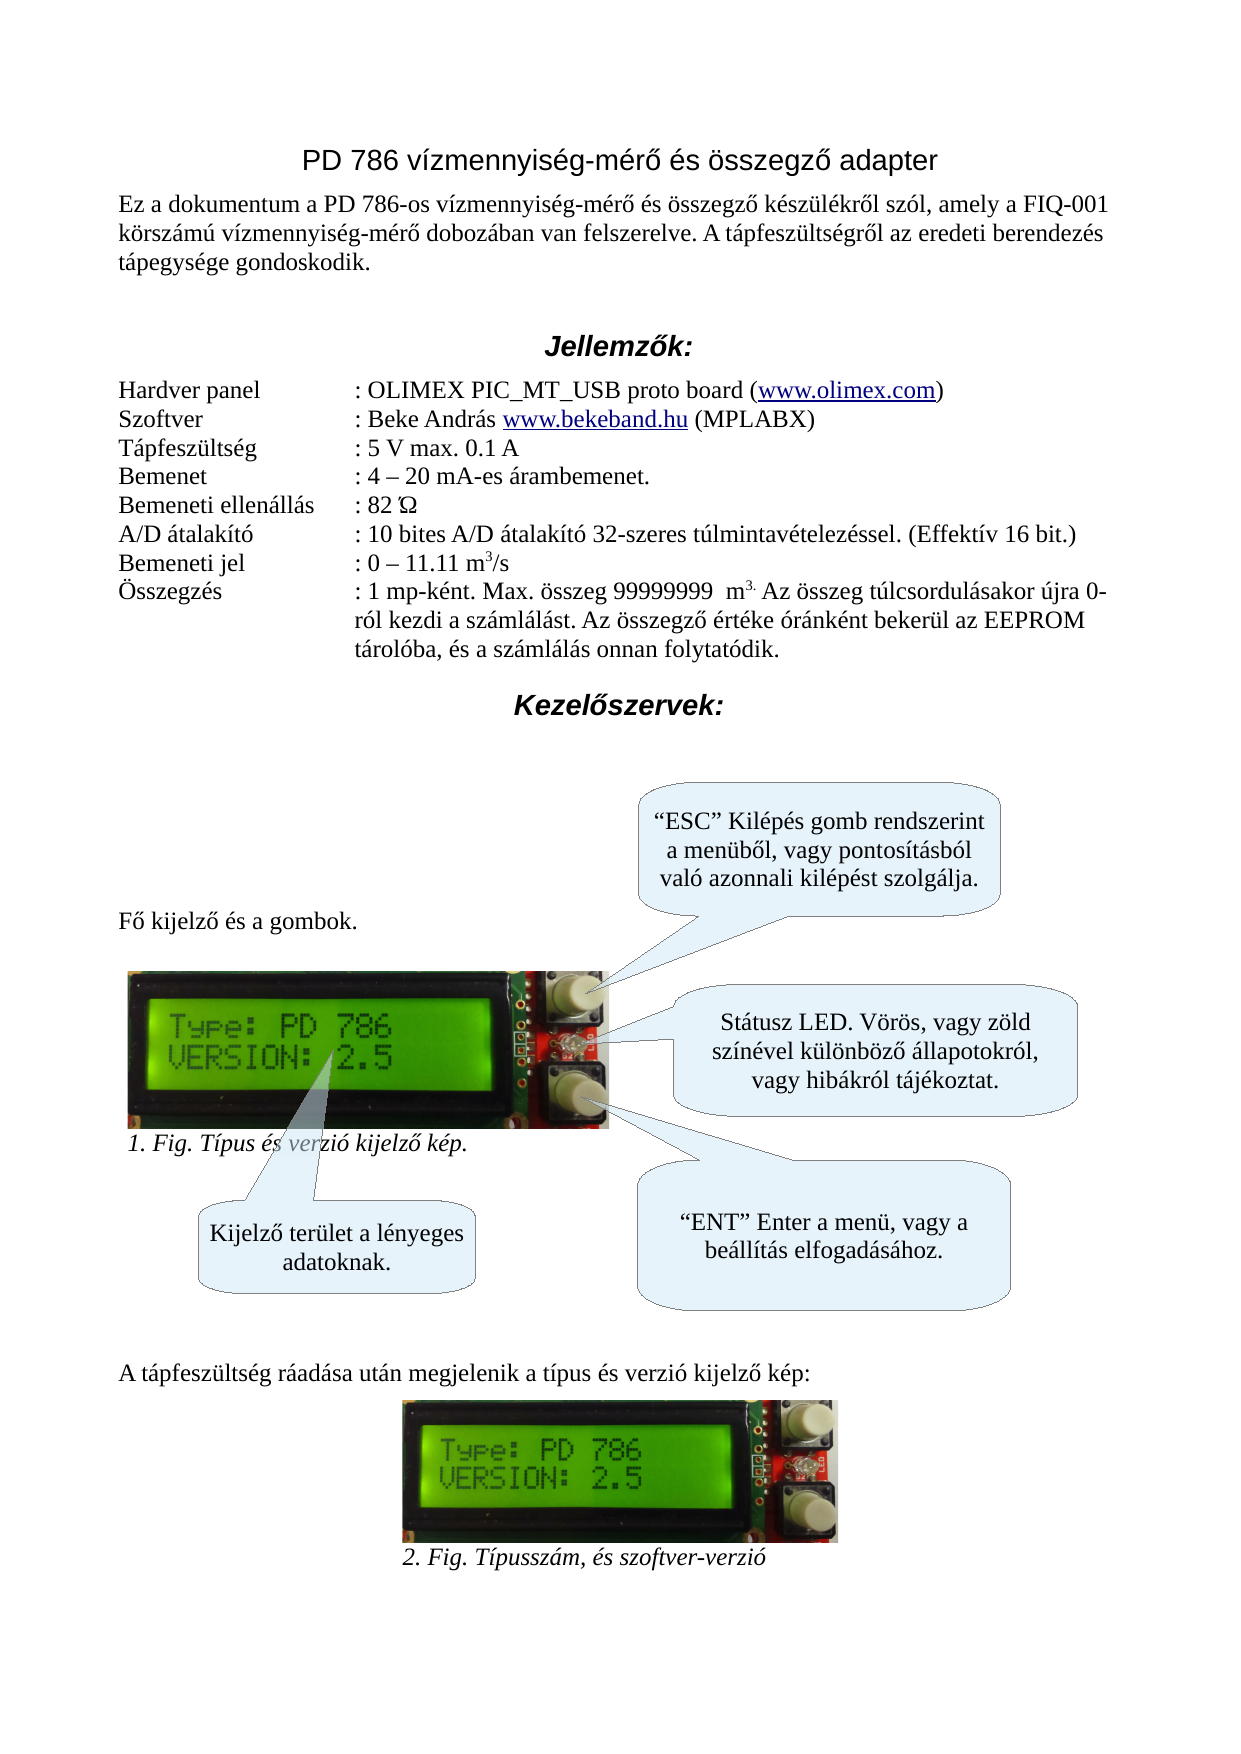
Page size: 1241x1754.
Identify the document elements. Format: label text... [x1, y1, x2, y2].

text Szoftver : Beke András www.bekeband.hu (MPLABX) [118, 404, 1122, 433]
text Bemenet : 4 – 20 mA-es árambemenet. [118, 461, 1122, 490]
text A/D átalakító : 10 bites A/D átalakító 32-szeres túlmintavételezéssel. (Effektív 16 bit.) [118, 519, 1122, 548]
subtitle Jellemzők: [118, 329, 1122, 363]
text Hardver panel : OLIMEX PIC_MT_USB proto board (www.olimex.com) [118, 375, 1122, 404]
text 1. Fig. Típus és verzió kijelző kép. [320, 1129, 609, 1157]
text Összegzés : 1 mp-ként. Max. összeg 99999999 m3. Az összeg túlcsordulásakor újra 0-ról kezdi a számlálást. Az összegző értéke óránként bekerül az EEPROM tárolóba, és a számlálás onnan folytatódik. [118, 576, 1122, 663]
subtitle Kezelőszervek: [118, 688, 1122, 721]
text 1. Fig. Típus és verzió kijelző kép. [127, 1129, 286, 1157]
picture [402, 1400, 839, 1543]
text 2. Fig. Típusszám, és szoftver-verzió [402, 1543, 838, 1571]
text [742, 906, 1122, 935]
text Tápfeszültség : 5 V max. 0.1 A [118, 433, 1122, 461]
picture [127, 971, 610, 1129]
text Fő kijelző és a gombok. [118, 906, 695, 935]
text Bemeneti ellenállás : 82 Ώ [118, 490, 1122, 519]
text A tápfeszültség ráadása után megjelenik a típus és verzió kijelző kép: [118, 1358, 1122, 1387]
text Bemeneti jel : 0 – 11.11 m3/s [118, 548, 1122, 576]
subtitle PD 786 vízmennyiség-mérő és összegző adapter [118, 143, 1122, 177]
text Ez a dokumentum a PD 786-os vízmennyiség-mérő és összegző készülékről szól, amely a FIQ-001 körszámú vízmennyiség-mérő dobozában van felszerelve. A tápfeszültségről az eredeti berendezés tápegysége gondoskodik. [118, 189, 1122, 275]
